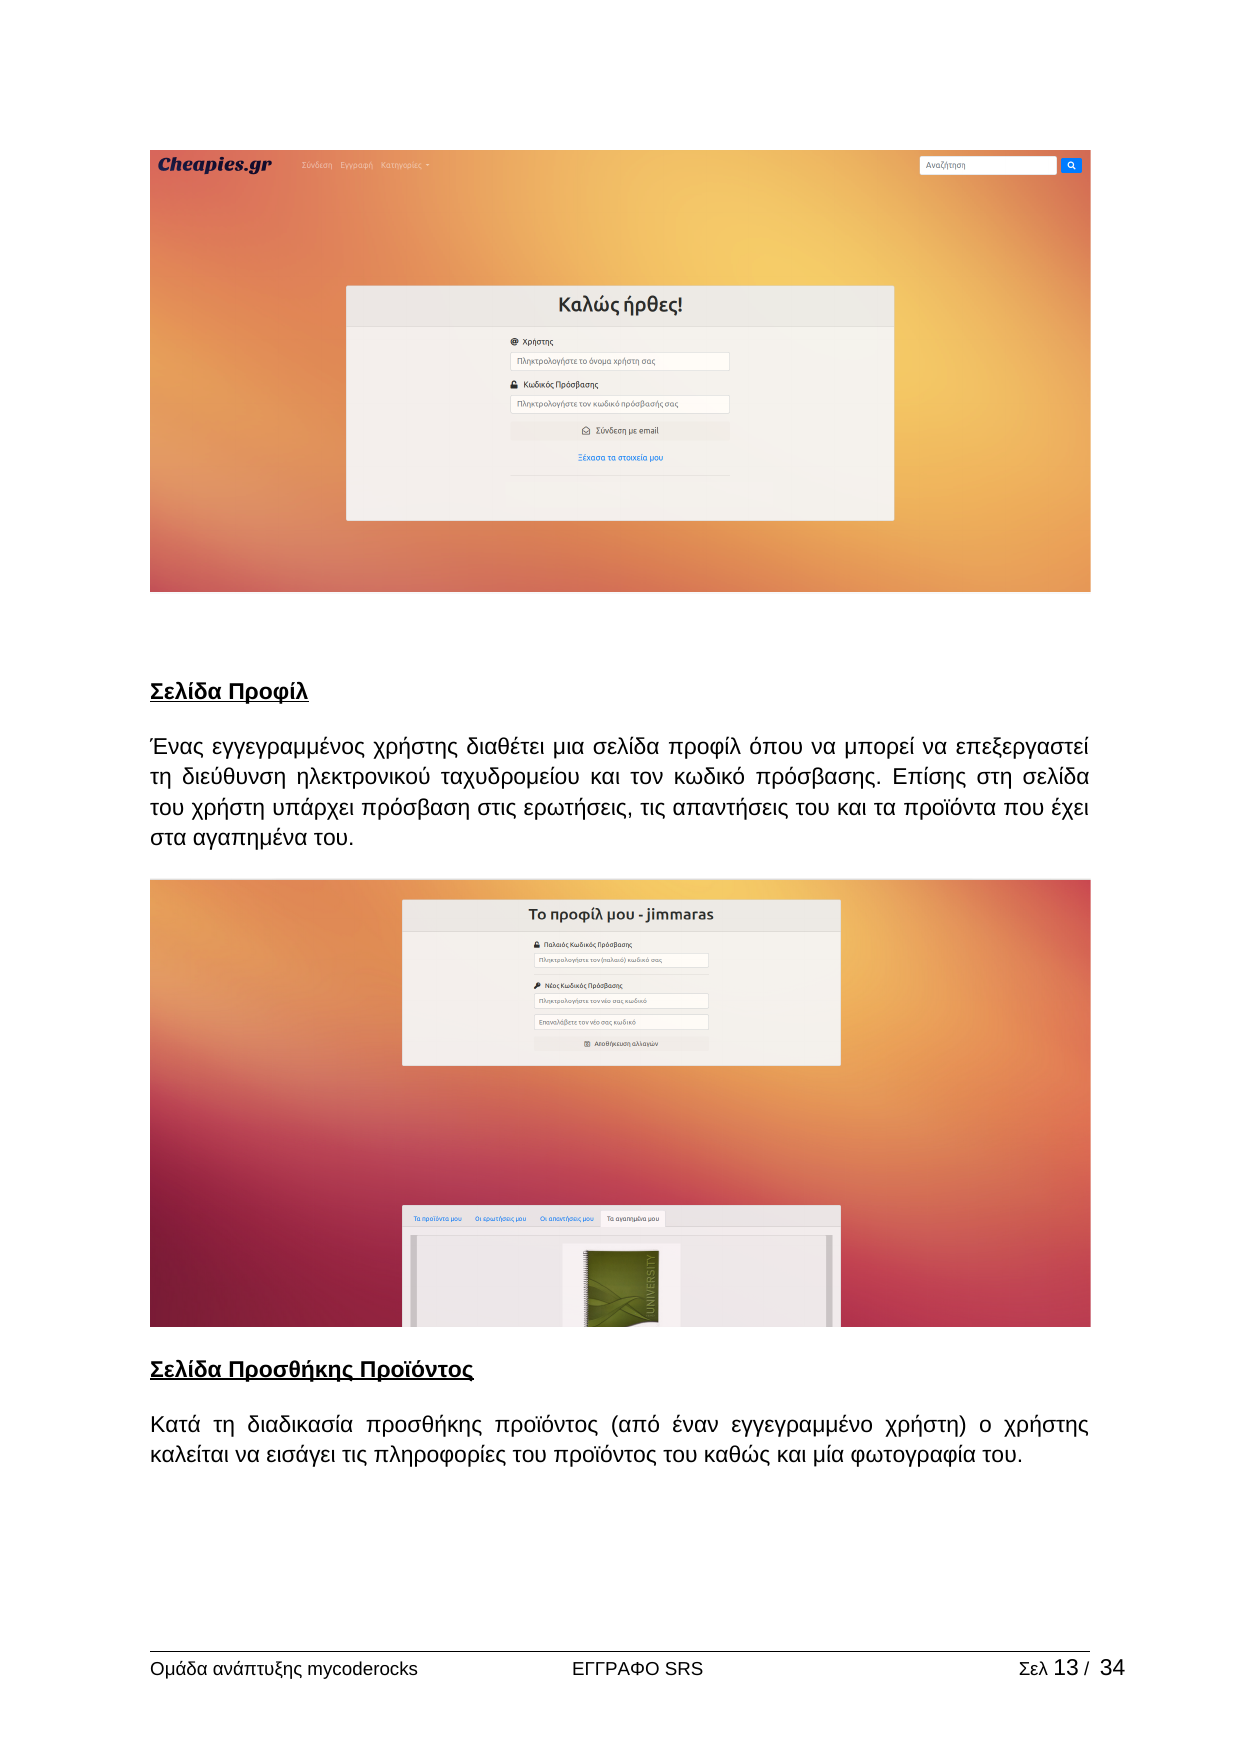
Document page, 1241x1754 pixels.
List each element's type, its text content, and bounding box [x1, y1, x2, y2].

text Σελίδα Προσθήκης Προϊόντος [150, 1356, 1090, 1382]
text Σελίδα Προφίλ [150, 678, 1090, 704]
text Ένας εγγεγραμμένος χρήστης διαθέτει μια σελίδα προφίλ όπου να μπορεί να επεξεργαστεί τη διεύθυνση ηλεκτρονικού ταχυδρομείου και τον κωδικό πρόσβασης. Επίσης στη σελίδα του χρήστη υπάρχει πρόσβαση στις ερωτήσεις, τις απαντήσεις του και τα προϊόντα που έχει στα αγαπημένα του. [150, 733, 1090, 850]
picture [150, 150, 1091, 594]
text Κατά τη διαδικασία προσθήκης προϊόντος (από έναν εγγεγραμμένο χρήστη) ο χρήστης καλείται να εισάγει τις πληροφορίες του προϊόντος του καθώς και μία φωτογραφία του. [150, 1411, 1090, 1467]
picture [150, 878, 1091, 1327]
